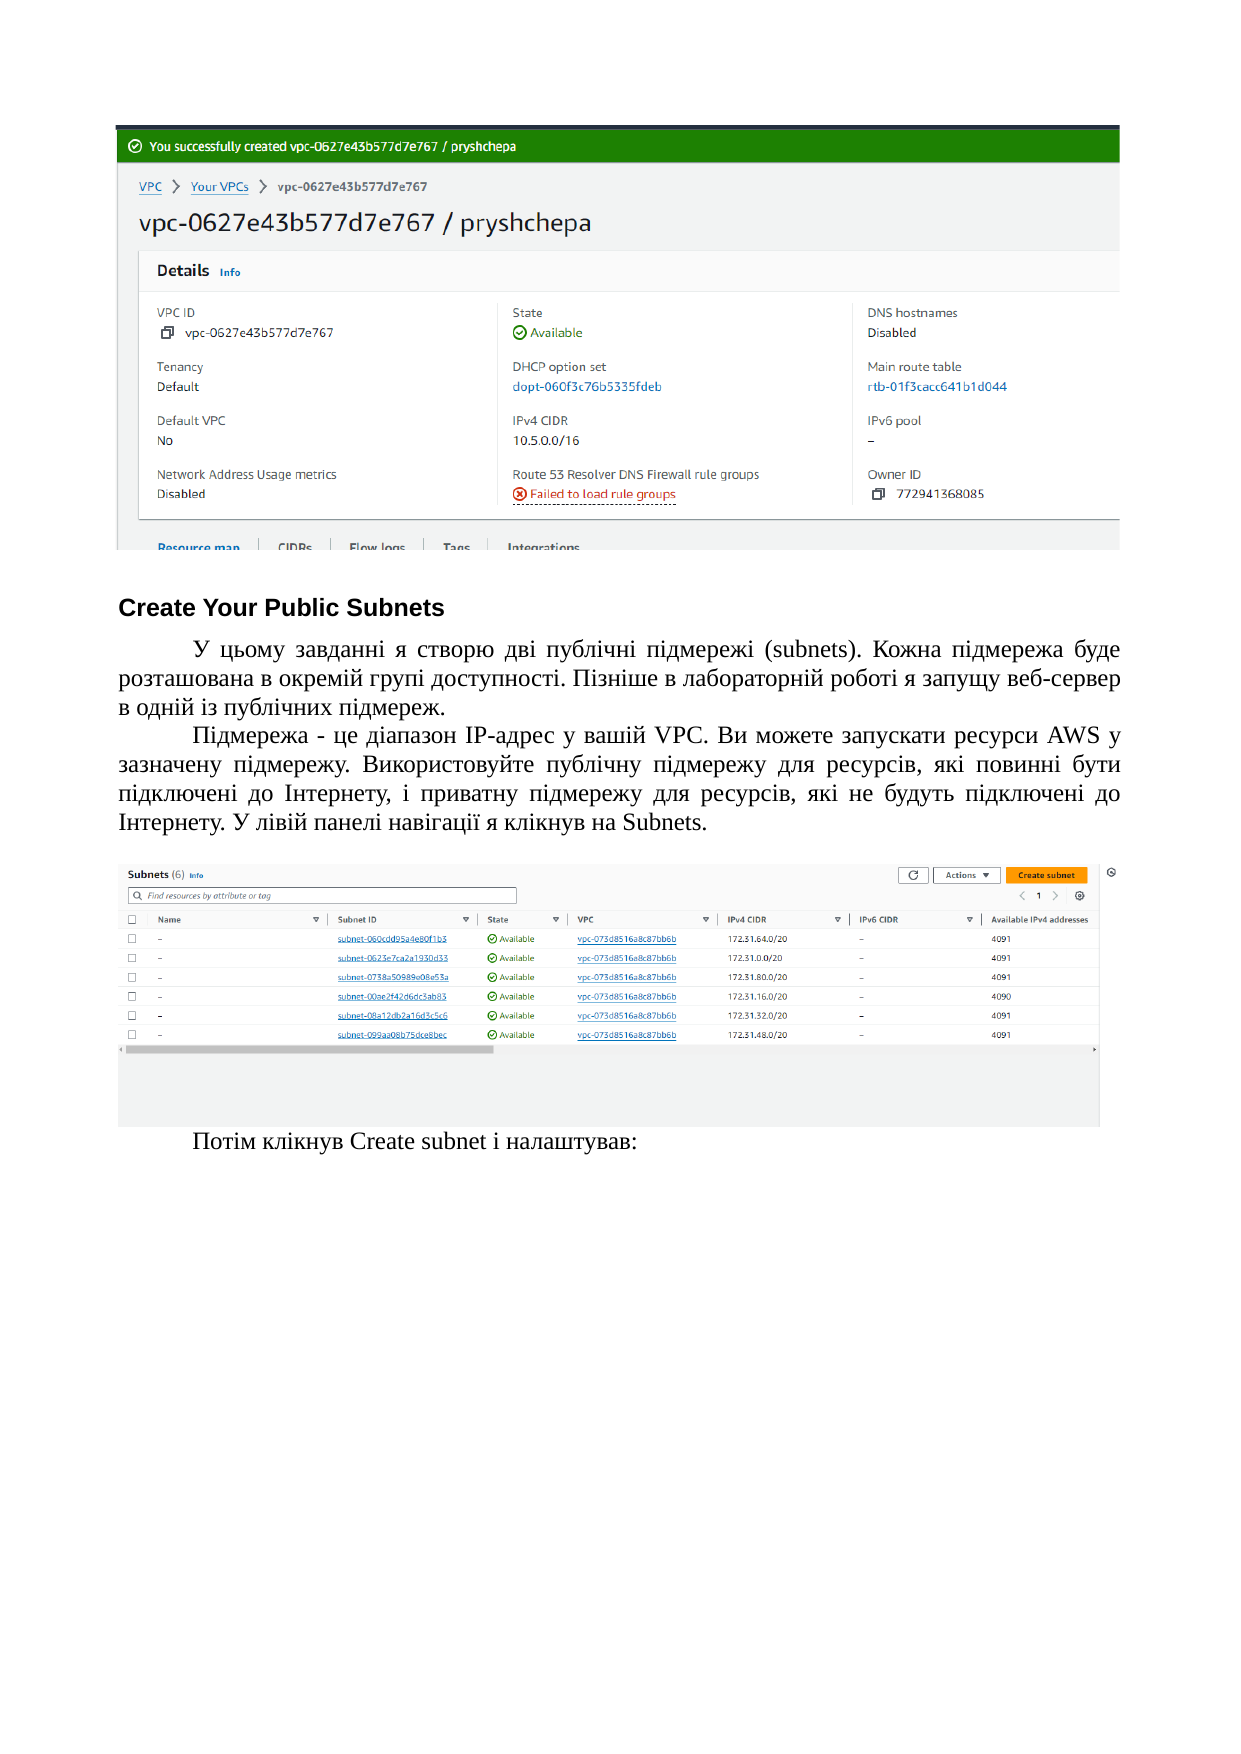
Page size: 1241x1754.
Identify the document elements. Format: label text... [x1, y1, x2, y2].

text Підмережа - це діапазон IP-адрес у вашій VPC. Ви можете запускати ресурси AWS у зазначену підмережу. Використовуйте публічну підмережу для ресурсів, які повинні бути підключені до Інтернету, і приватну підмережу для ресурсів, які не будуть підключені до Інтернету. У лівій панелі навігації я клікнув на Subnets. [118, 720, 1122, 835]
picture [118, 864, 1123, 1127]
text У цьому завданні я створю дві публічні підмережі (subnets). Кожна підмережа буде розташована в окремій групі доступності. Пізніше в лабораторній роботі я запущу веб-сервер в одній із публічних підмереж. [118, 634, 1122, 720]
text Потім клікнув Create subnet і налаштував: [118, 1127, 1122, 1155]
subtitle Create Your Public Subnets [118, 593, 1122, 622]
picture [115, 125, 1120, 550]
